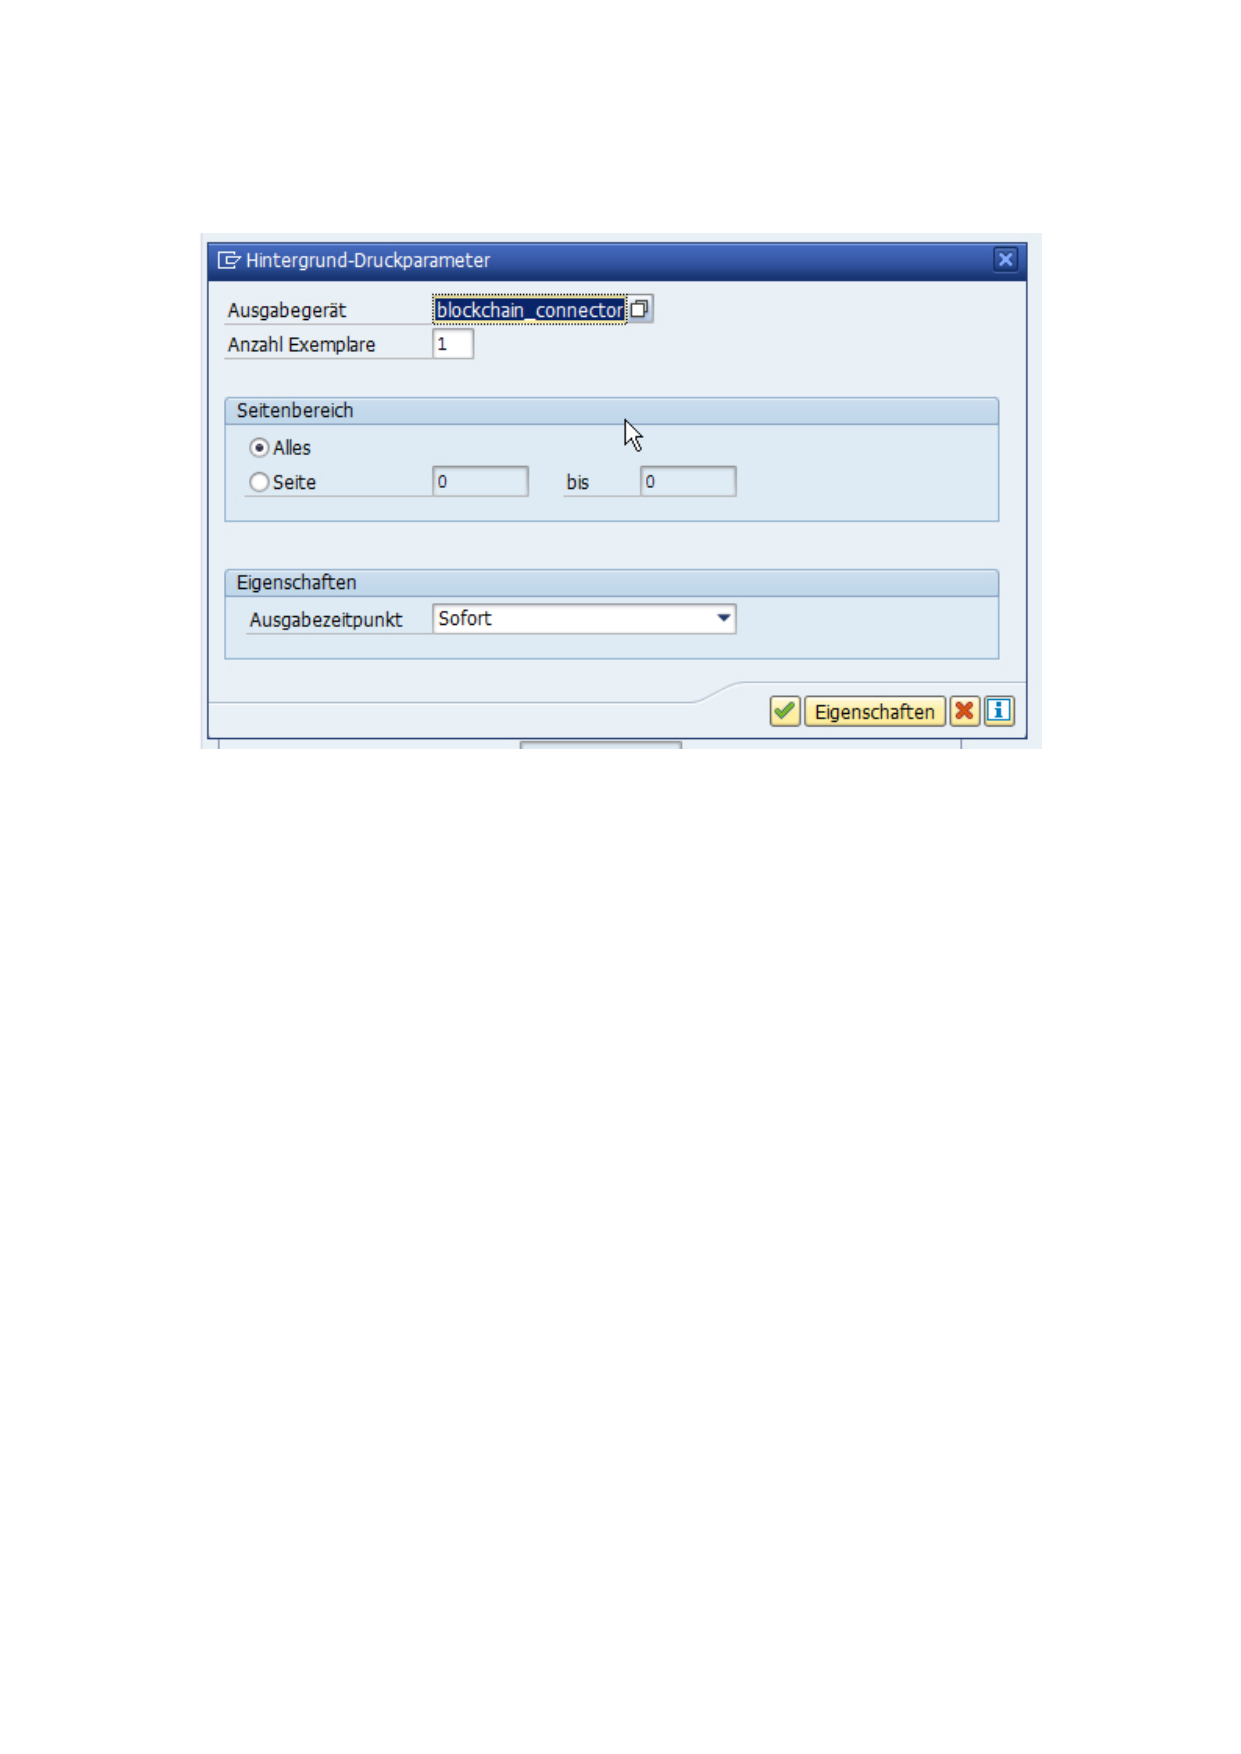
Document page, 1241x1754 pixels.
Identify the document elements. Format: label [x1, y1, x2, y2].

picture [198, 233, 1042, 749]
